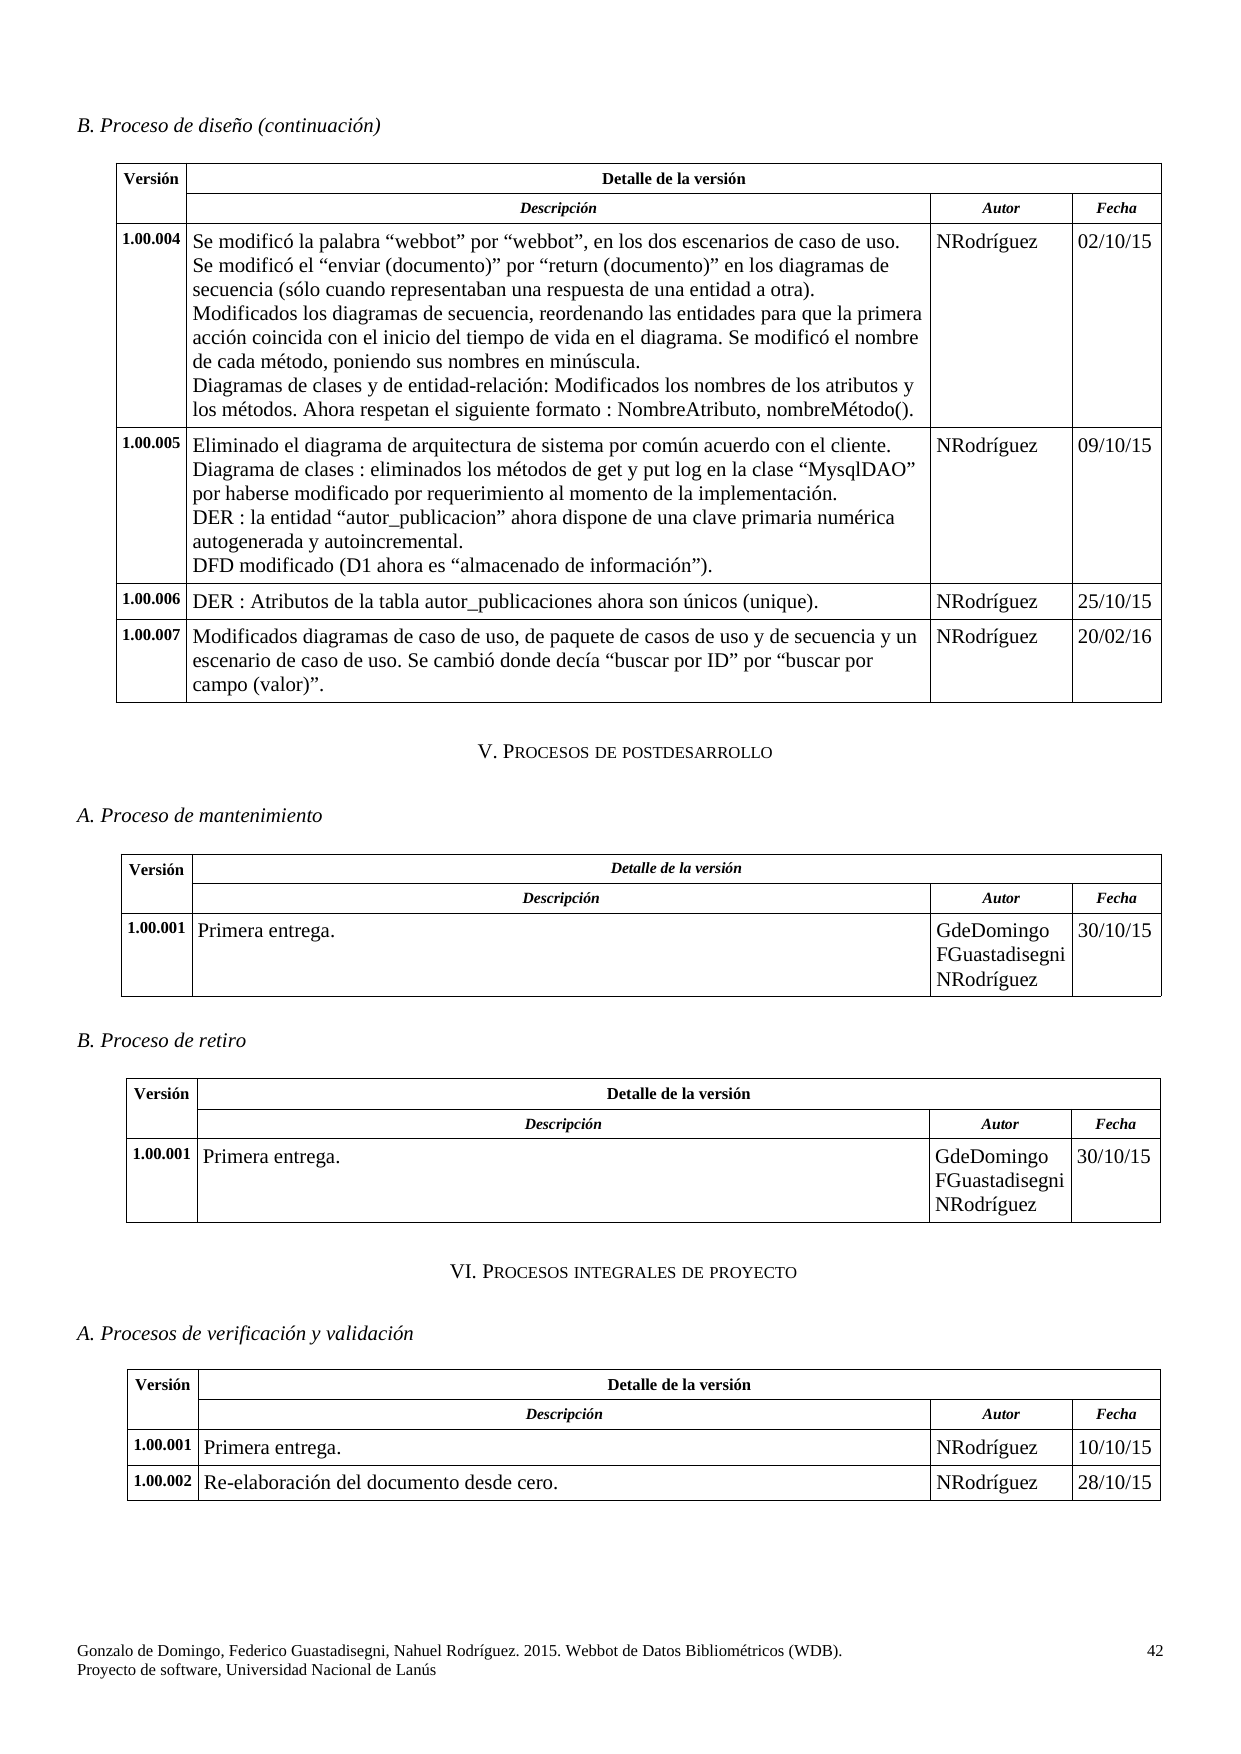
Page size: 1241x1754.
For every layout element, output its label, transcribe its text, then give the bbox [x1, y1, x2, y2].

table_cell 02/10/15 [1073, 224, 1161, 427]
table_cell GdeDomingo FGuastadisegni NRodríguez [931, 914, 1072, 996]
table_cell Autor [931, 884, 1072, 912]
table_cell Primera entrega. [193, 914, 930, 996]
table_cell Primera entrega. [198, 1139, 929, 1222]
subtitle Proceso de retiro [77, 1028, 1163, 1052]
table_cell 30/10/15 [1073, 914, 1161, 996]
table_cell 30/10/15 [1072, 1139, 1160, 1222]
table_cell 1.00.001 [127, 1139, 197, 1222]
table_cell 1.00.005 [117, 428, 186, 583]
table_cell 10/10/15 [1073, 1430, 1160, 1464]
table_header Detalle de la versión [193, 855, 1161, 883]
subtitle Procesos de postdesarrollo [77, 739, 1163, 763]
table_header Versión [128, 1370, 198, 1429]
table_cell NRodríguez [931, 224, 1072, 427]
subtitle B. Proceso de diseño (continuación) [77, 112, 1163, 137]
table_cell Fecha [1073, 194, 1161, 223]
table_header Detalle de la versión [199, 1370, 1160, 1399]
table_cell 1.00.006 [117, 584, 186, 618]
table_cell Descripción [198, 1110, 929, 1138]
table_cell 1.00.004 [117, 224, 186, 427]
table_cell 28/10/15 [1073, 1466, 1160, 1500]
table_cell NRodríguez [931, 1430, 1072, 1464]
table_cell 1.00.001 [122, 914, 192, 996]
table_cell DER : Atributos de la tabla autor_publicaciones ahora son únicos (unique). [187, 584, 930, 618]
table_cell Autor [931, 1400, 1072, 1429]
table_cell NRodríguez [931, 1466, 1072, 1500]
table_cell 25/10/15 [1073, 584, 1161, 618]
table_cell GdeDomingo FGuastadisegni NRodríguez [930, 1139, 1071, 1222]
table_cell Autor [931, 194, 1072, 223]
table_header Detalle de la versión [198, 1079, 1160, 1109]
table_cell Descripción [187, 194, 930, 223]
table_cell 1.00.001 [128, 1430, 198, 1464]
table_cell Se modificó la palabra “webbot” por “webbot”, en los dos escenarios de caso de uso. Se modificó el “enviar (documento)” por “return (documento)” en los diagramas de secuencia (sólo cuando representaban una respuesta de una entidad a otra). Modificados los diagramas de secuencia, reordenando las entidades para que la primera acción coincida con el inicio del tiempo de vida en el diagrama. Se modificó el nombre de cada método, poniendo sus nombres en minúscula. Diagramas de clases y de entidad-relación: Modificados los nombres de los atributos y los métodos. Ahora respetan el siguiente formato : NombreAtributo, nombreMétodo(). [187, 224, 930, 427]
table_cell Descripción [193, 884, 930, 912]
table_cell Re-elaboración del documento desde cero. [199, 1466, 930, 1500]
table_cell Modificados diagramas de caso de uso, de paquete de casos de uso y de secuencia y un escenario de caso de uso. Se cambió donde decía “buscar por ID” por “buscar por campo (valor)”. [187, 620, 930, 702]
subtitle Proceso de mantenimiento [77, 803, 1163, 827]
table_cell 09/10/15 [1073, 428, 1161, 583]
table_header Detalle de la versión [187, 164, 1161, 193]
table_cell Primera entrega. [199, 1430, 930, 1464]
subtitle Procesos de verificación y validación [77, 1321, 1163, 1345]
table_cell 1.00.002 [128, 1466, 198, 1500]
table_header Versión [127, 1079, 197, 1138]
table_cell NRodríguez [931, 428, 1072, 583]
subtitle Procesos integrales de proyecto [77, 1259, 1163, 1283]
table_cell Fecha [1072, 1110, 1160, 1138]
table_cell Autor [930, 1110, 1071, 1138]
table_header Versión [122, 855, 192, 912]
table_cell Fecha [1073, 884, 1161, 912]
table_cell NRodríguez [931, 584, 1072, 618]
table_cell 20/02/16 [1073, 620, 1161, 702]
table_cell Fecha [1073, 1400, 1160, 1429]
table_cell Descripción [199, 1400, 930, 1429]
table_cell NRodríguez [931, 620, 1072, 702]
table_cell 1.00.007 [117, 620, 186, 702]
table_header Versión [117, 164, 186, 223]
table_cell Eliminado el diagrama de arquitectura de sistema por común acuerdo con el cliente. Diagrama de clases : eliminados los métodos de get y put log en la clase “MysqlDAO” por haberse modificado por requerimiento al momento de la implementación. DER : la entidad “autor_publicacion” ahora dispone de una clave primaria numérica autogenerada y autoincremental. DFD modificado (D1 ahora es “almacenado de información”). [187, 428, 930, 583]
